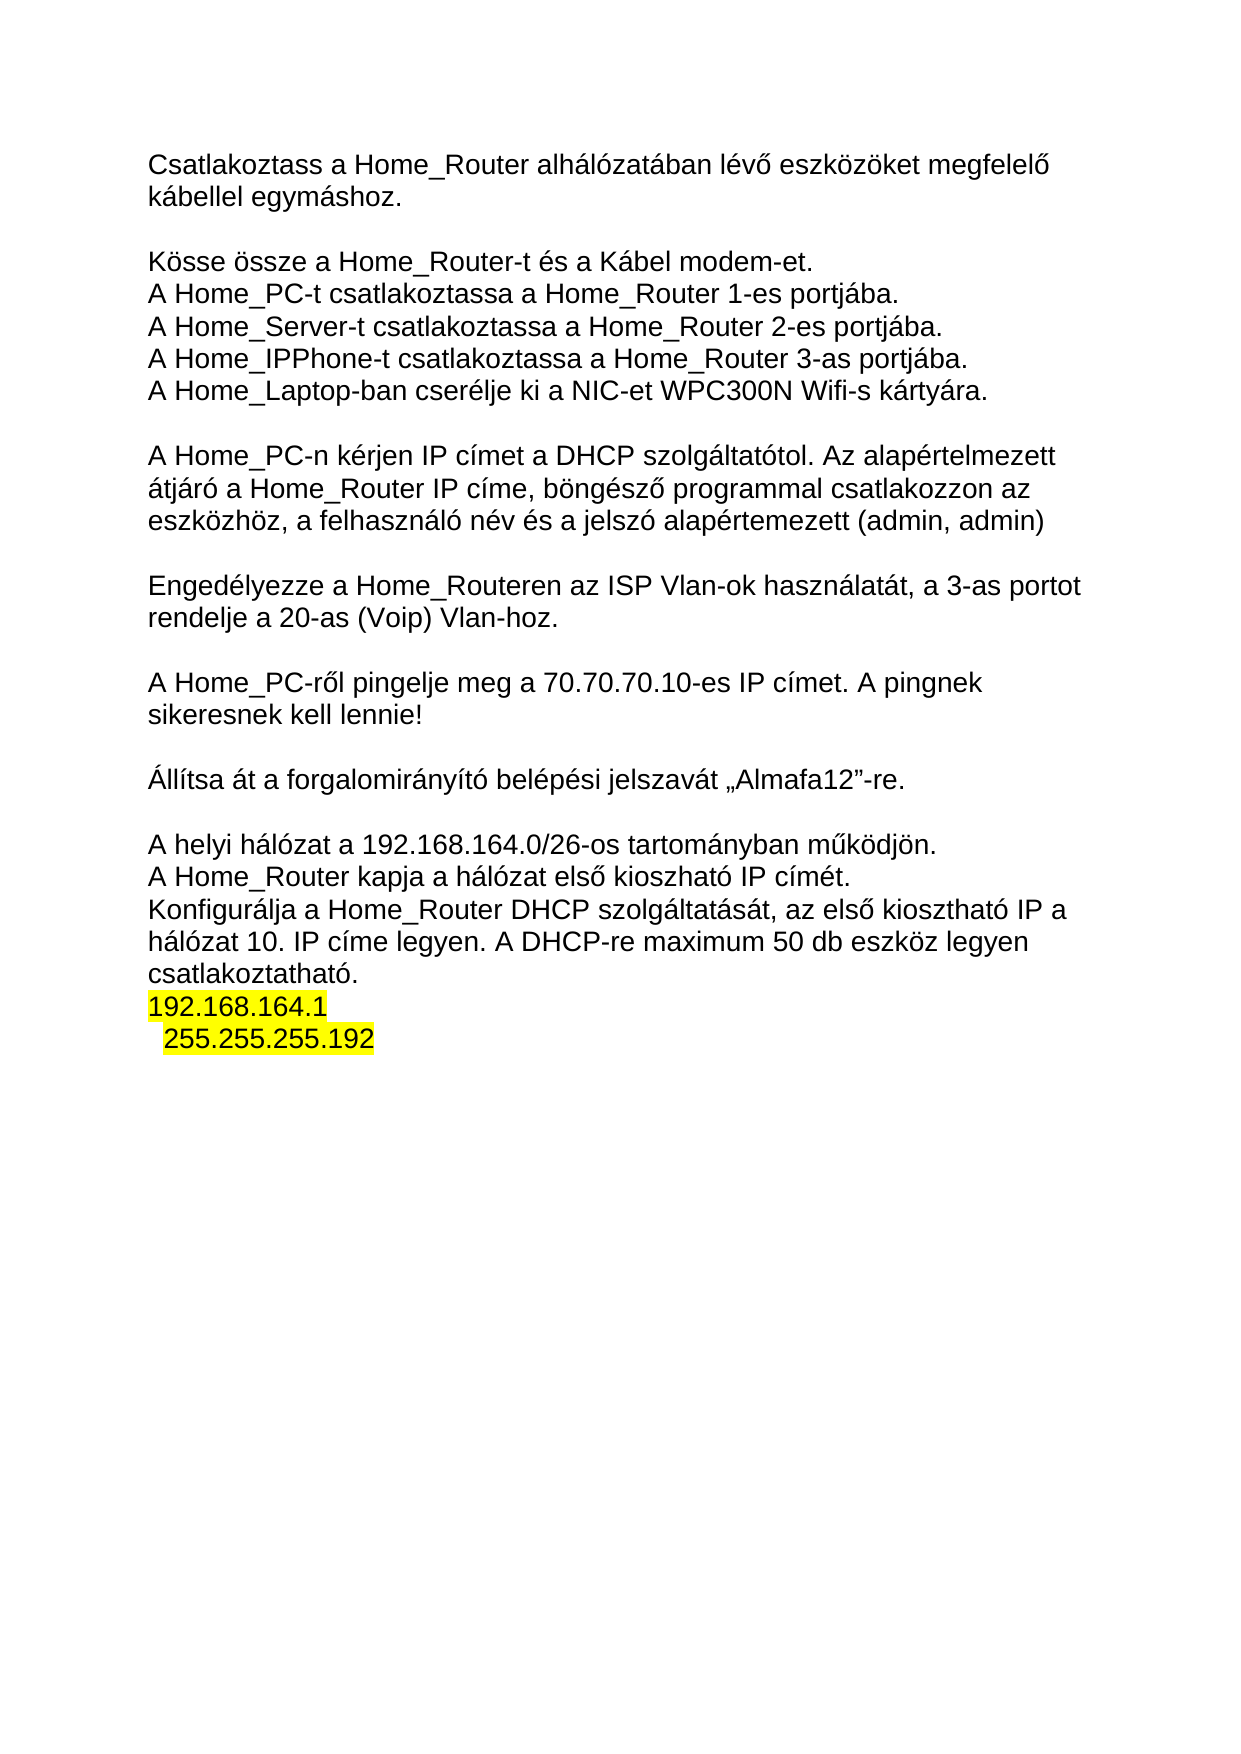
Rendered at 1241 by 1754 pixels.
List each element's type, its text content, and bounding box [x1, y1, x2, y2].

text A Home_Server-t csatlakoztassa a Home_Router 2-es portjába. [148, 309, 1093, 342]
text Engedélyezze a Home_Routeren az ISP Vlan-ok használatát, a 3-as portot rendelje a 20-as (Voip) Vlan-hoz. [148, 569, 1093, 633]
text A Home_IPPhone-t csatlakoztassa a Home_Router 3-as portjába. [148, 342, 1093, 374]
text A Home_Router kapja a hálózat első kioszható IP címét. [148, 860, 1093, 893]
text A Home_Laptop-ban cserélje ki a NIC-et WPC300N Wifi-s kártyára. [148, 374, 1093, 407]
text Konfigurálja a Home_Router DHCP szolgáltatását, az első kiosztható IP a hálózat 10. IP címe legyen. A DHCP-re maximum 50 db eszköz legyen csatlakoztatható. [148, 893, 1093, 990]
text Állítsa át a forgalomirányító belépési jelszavát „Almafa12”-re. [148, 763, 1093, 796]
text Kösse össze a Home_Router-t és a Kábel modem-et. [148, 245, 1093, 277]
text A Home_PC-n kérjen IP címet a DHCP szolgáltatótol. Az alapértelmezett átjáró a Home_Router IP címe, böngésző programmal csatlakozzon az eszközhöz, a felhasználó név és a jelszó alapértemezett (admin, admin) [148, 439, 1093, 536]
text 192.168.164.1 [148, 990, 1093, 1022]
text 255.255.255.192 [148, 1022, 1093, 1055]
text A helyi hálózat a 192.168.164.0/26-os tartományban működjön. [148, 828, 1093, 860]
text A Home_PC-ről pingelje meg a 70.70.70.10-es IP címet. A pingnek sikeresnek kell lennie! [148, 666, 1093, 731]
text A Home_PC-t csatlakoztassa a Home_Router 1-es portjába. [148, 277, 1093, 309]
text Csatlakoztass a Home_Router alhálózatában lévő eszközöket megfelelő kábellel egymáshoz. [148, 148, 1093, 212]
